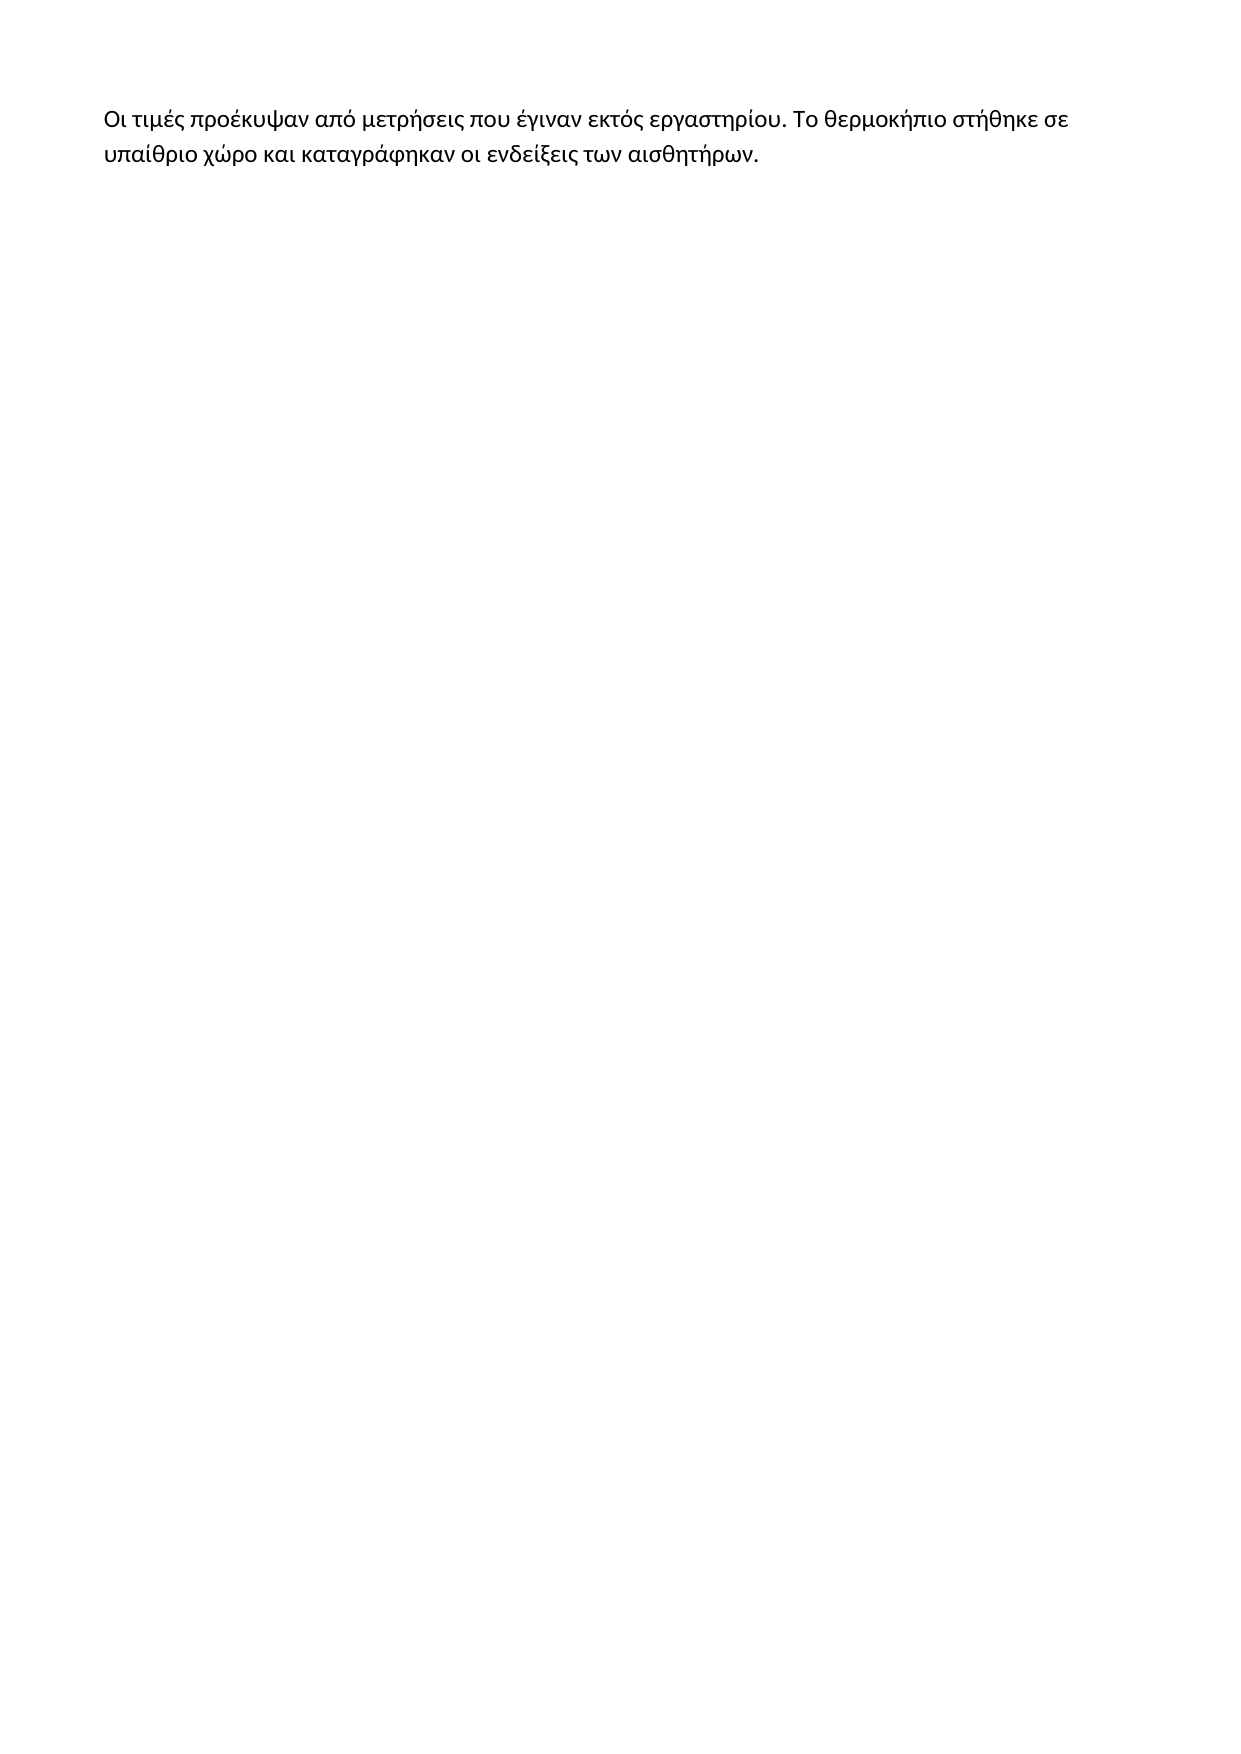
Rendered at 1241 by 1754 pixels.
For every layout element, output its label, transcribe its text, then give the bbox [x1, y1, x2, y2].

text Οι τιμές προέκυψαν από μετρήσεις που έγιναν εκτός εργαστηρίου. Το θερμοκήπιο στήθηκε σε υπαίθριο χώρο και καταγράφηκαν οι ενδείξεις των αισθητήρων. [103, 103, 1152, 169]
